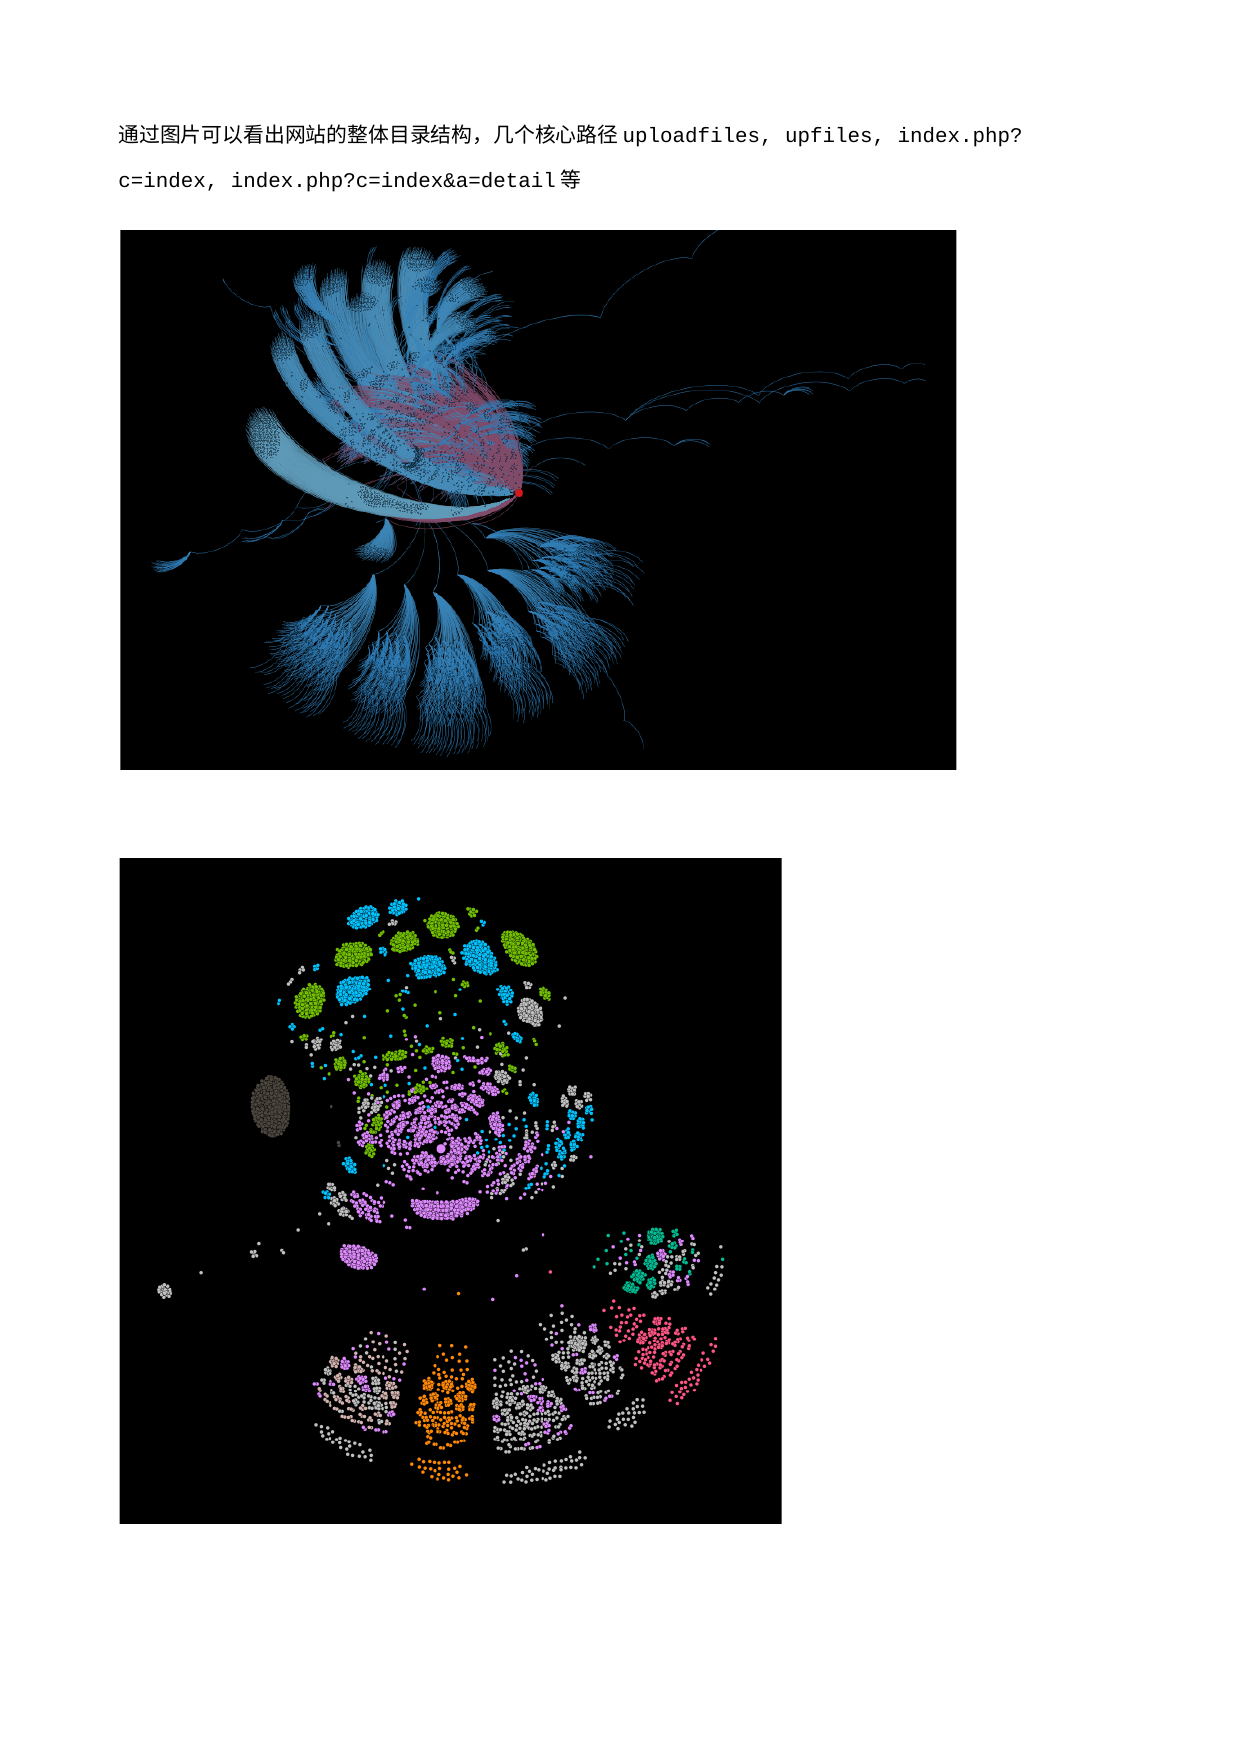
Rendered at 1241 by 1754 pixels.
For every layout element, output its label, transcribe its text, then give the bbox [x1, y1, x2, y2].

picture [119, 858, 782, 1524]
picture [120, 230, 957, 770]
text 通过图片可以看出网站的整体目录结构，几个核心路径uploadfiles, upfiles, index.php?c=index, index.php?c=index&a=detail等 [118, 118, 1122, 194]
